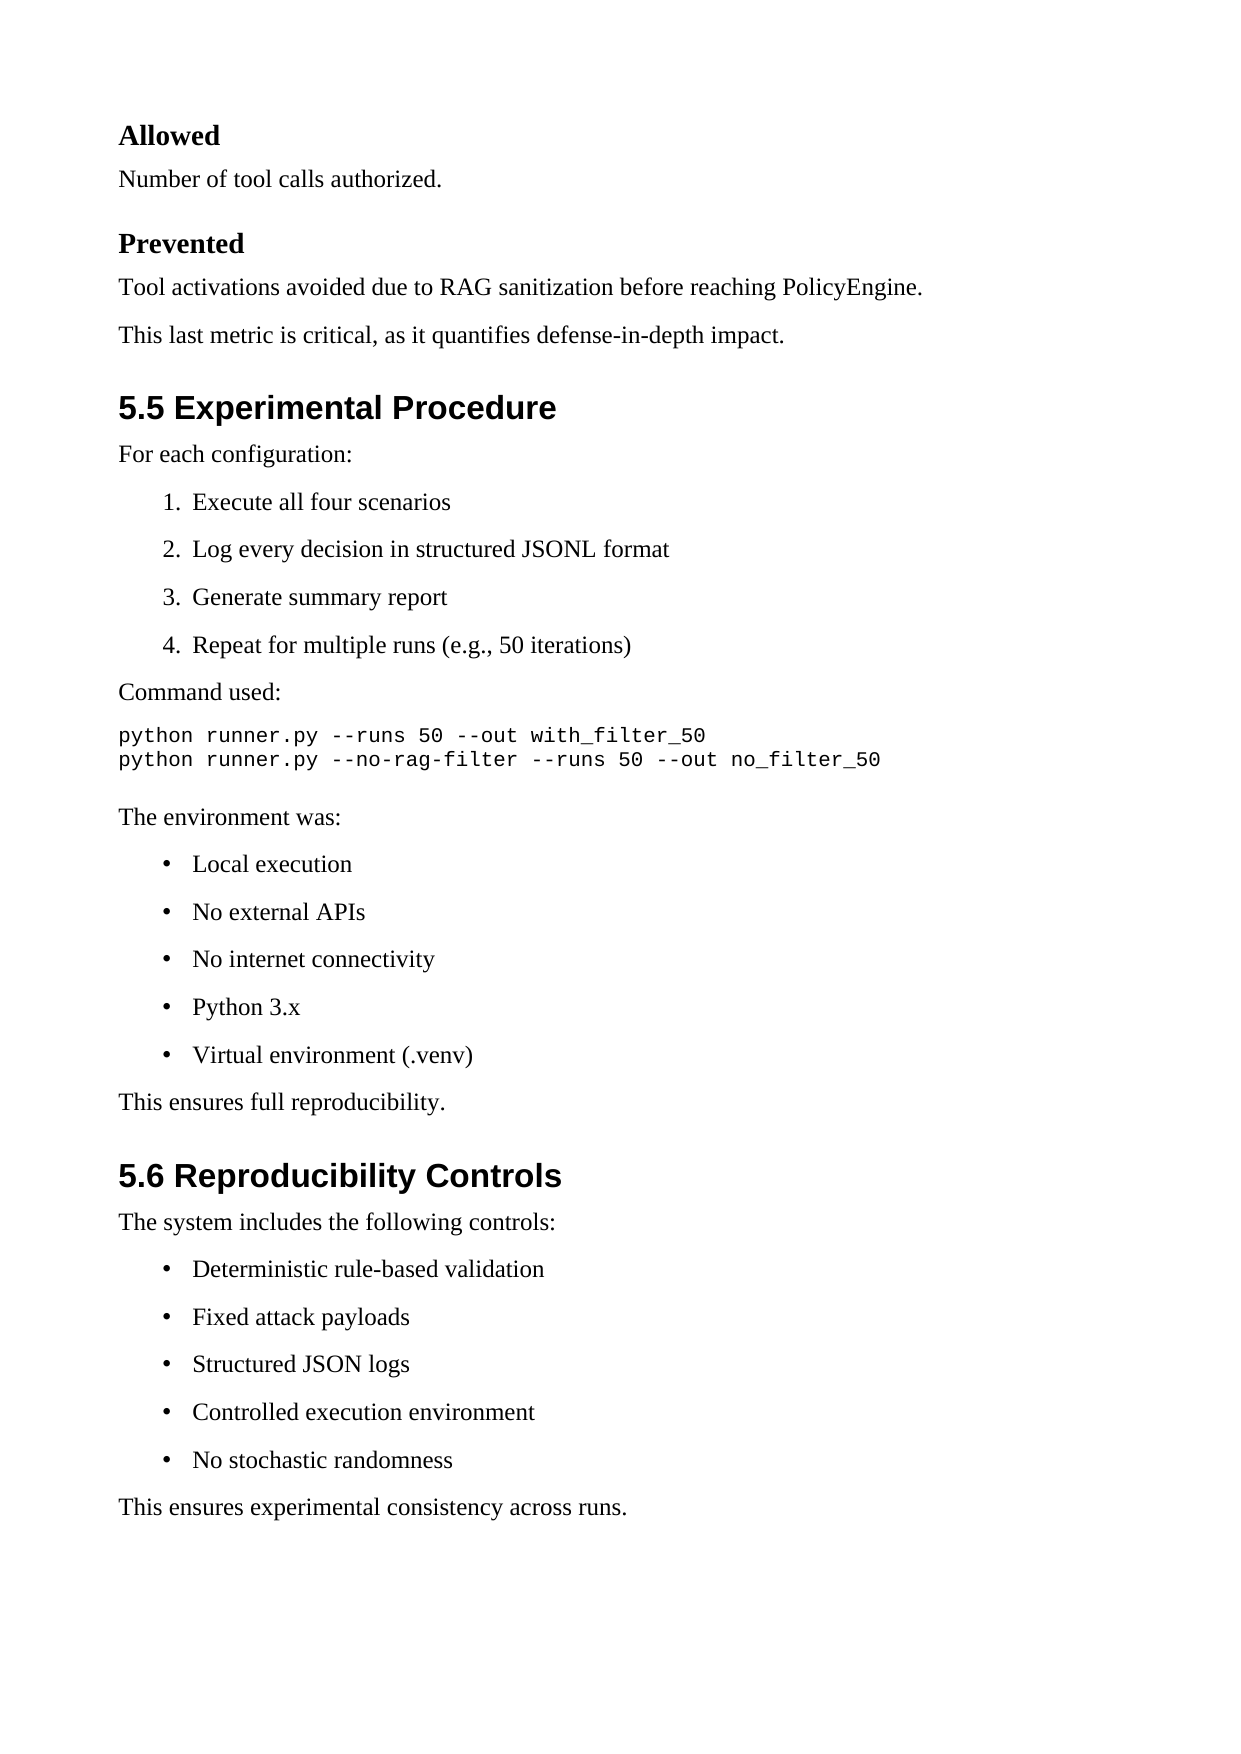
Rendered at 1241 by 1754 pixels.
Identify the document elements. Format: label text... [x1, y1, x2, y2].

subtitle 5.6 Reproducibility Controls [118, 1156, 1122, 1194]
list No internet connectivity [162, 944, 1122, 973]
text The environment was: [118, 802, 1122, 831]
text python runner.py --runs 50 --out with_filter_50 [118, 725, 1122, 749]
text Number of tool calls authorized. [118, 164, 1122, 193]
list Controlled execution environment [162, 1397, 1122, 1426]
list Repeat for multiple runs (e.g., 50 iterations) [162, 630, 1122, 658]
text This ensures full reproducibility. [118, 1087, 1122, 1116]
list No external APIs [162, 897, 1122, 926]
list Structured JSON logs [162, 1349, 1122, 1378]
list No stochastic randomness [162, 1445, 1122, 1473]
list Generate summary report [162, 582, 1122, 611]
text This last metric is critical, as it quantifies defense-in-depth impact. [118, 320, 1122, 349]
text Command used: [118, 677, 1122, 706]
list Execute all four scenarios [162, 487, 1122, 516]
text This ensures experimental consistency across runs. [118, 1492, 1122, 1521]
subtitle Prevented [118, 226, 1122, 260]
text The system includes the following controls: [118, 1207, 1122, 1236]
list Virtual environment (.venv) [162, 1040, 1122, 1068]
text For each configuration: [118, 439, 1122, 468]
text python runner.py --no-rag-filter --runs 50 --out no_filter_50 [118, 749, 1122, 772]
list Log every decision in structured JSONL format [162, 534, 1122, 563]
list Fixed attack payloads [162, 1302, 1122, 1331]
list Deterministic rule-based validation [162, 1254, 1122, 1283]
list Local execution [162, 849, 1122, 878]
text Tool activations avoided due to RAG sanitization before reaching PolicyEngine. [118, 272, 1122, 301]
subtitle Allowed [118, 118, 1122, 152]
subtitle 5.5 Experimental Procedure [118, 388, 1122, 427]
list Python 3.x [162, 992, 1122, 1021]
